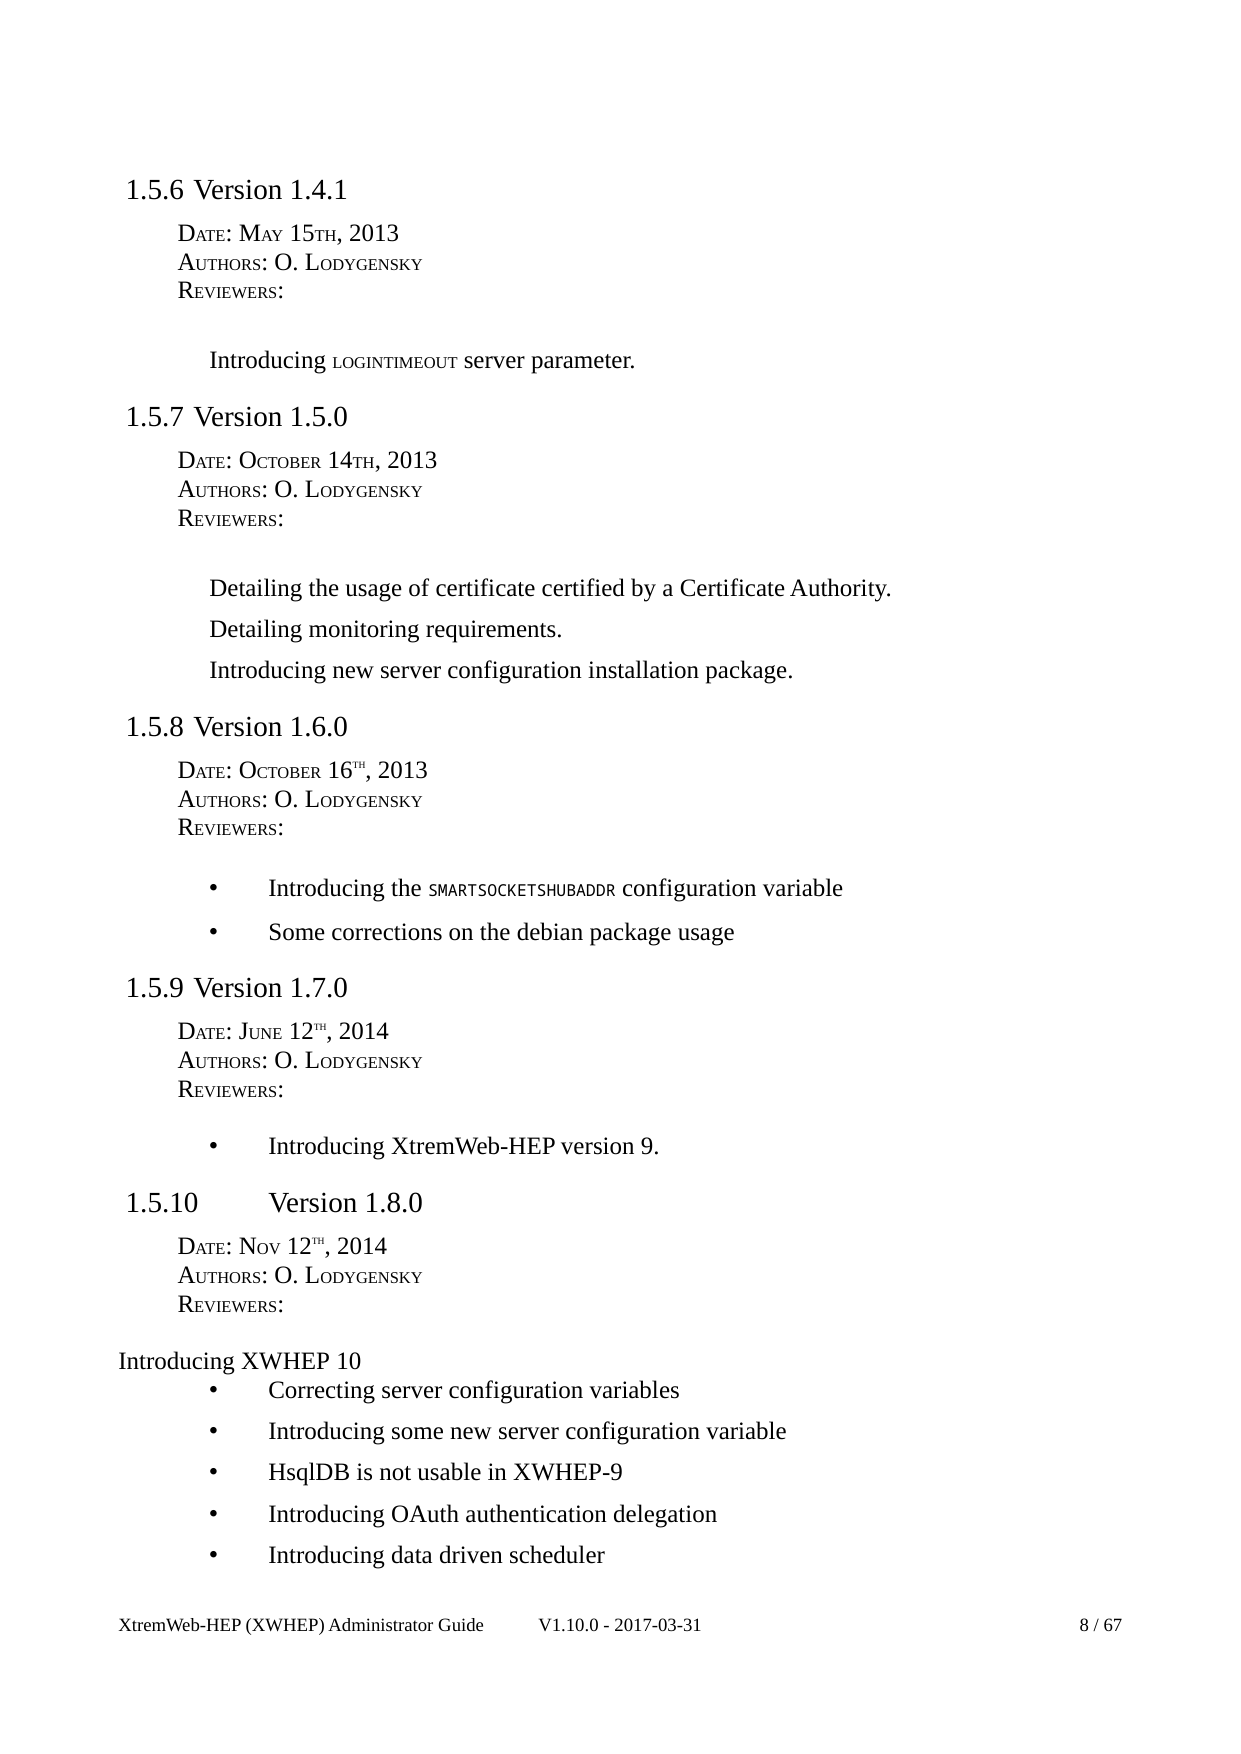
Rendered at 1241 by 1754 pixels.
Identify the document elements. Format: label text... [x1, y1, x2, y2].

text Reviewers: [177, 1289, 1122, 1317]
list Introducing some new server configuration variable [209, 1416, 1035, 1445]
text Date: October 16th, 2013 [177, 755, 1122, 784]
text Introducing logintimeout server parameter. [209, 345, 1035, 374]
text Reviewers: [177, 503, 1122, 531]
text Authors: O. Lodygensky [177, 247, 1122, 275]
text Date: May 15th, 2013 [177, 218, 1122, 247]
subtitle Version 1.4.1 [118, 172, 1122, 205]
subtitle Version 1.7.0 [118, 970, 1122, 1004]
text Introducing XWHEP 10 [118, 1346, 1122, 1375]
text Reviewers: [177, 275, 1122, 304]
text Reviewers: [177, 1074, 1122, 1103]
list Introducing OAuth authentication delegation [209, 1499, 1035, 1527]
list Introducing data driven scheduler [209, 1540, 1035, 1569]
text Date: June 12th, 2014 [177, 1016, 1122, 1045]
list HsqlDB is not usable in XWHEP-9 [209, 1457, 1035, 1486]
list Correcting server configuration variables [209, 1375, 1035, 1404]
text Reviewers: [177, 812, 1122, 841]
text Authors: O. Lodygensky [177, 1045, 1122, 1074]
list Some corrections on the debian package usage [209, 917, 1035, 945]
text Date: Nov 12th, 2014 [177, 1231, 1122, 1260]
text Authors: O. Lodygensky [177, 1260, 1122, 1289]
text Authors: O. Lodygensky [177, 784, 1122, 812]
subtitle Version 1.6.0 [118, 709, 1122, 742]
text Date: October 14th, 2013 [177, 445, 1122, 474]
list Introducing the smartsocketshubaddr configuration variable [209, 870, 1035, 904]
text Detailing the usage of certificate certified by a Certificate Authority. [209, 573, 1035, 601]
list Introducing XtremWeb-HEP version 9. [209, 1131, 1035, 1160]
subtitle Version 1.8.0 [118, 1185, 1122, 1219]
text Detailing monitoring requirements. [209, 614, 1035, 643]
subtitle Version 1.5.0 [118, 399, 1122, 433]
text Introducing new server configuration installation package. [209, 655, 1035, 684]
text Authors: O. Lodygensky [177, 474, 1122, 503]
